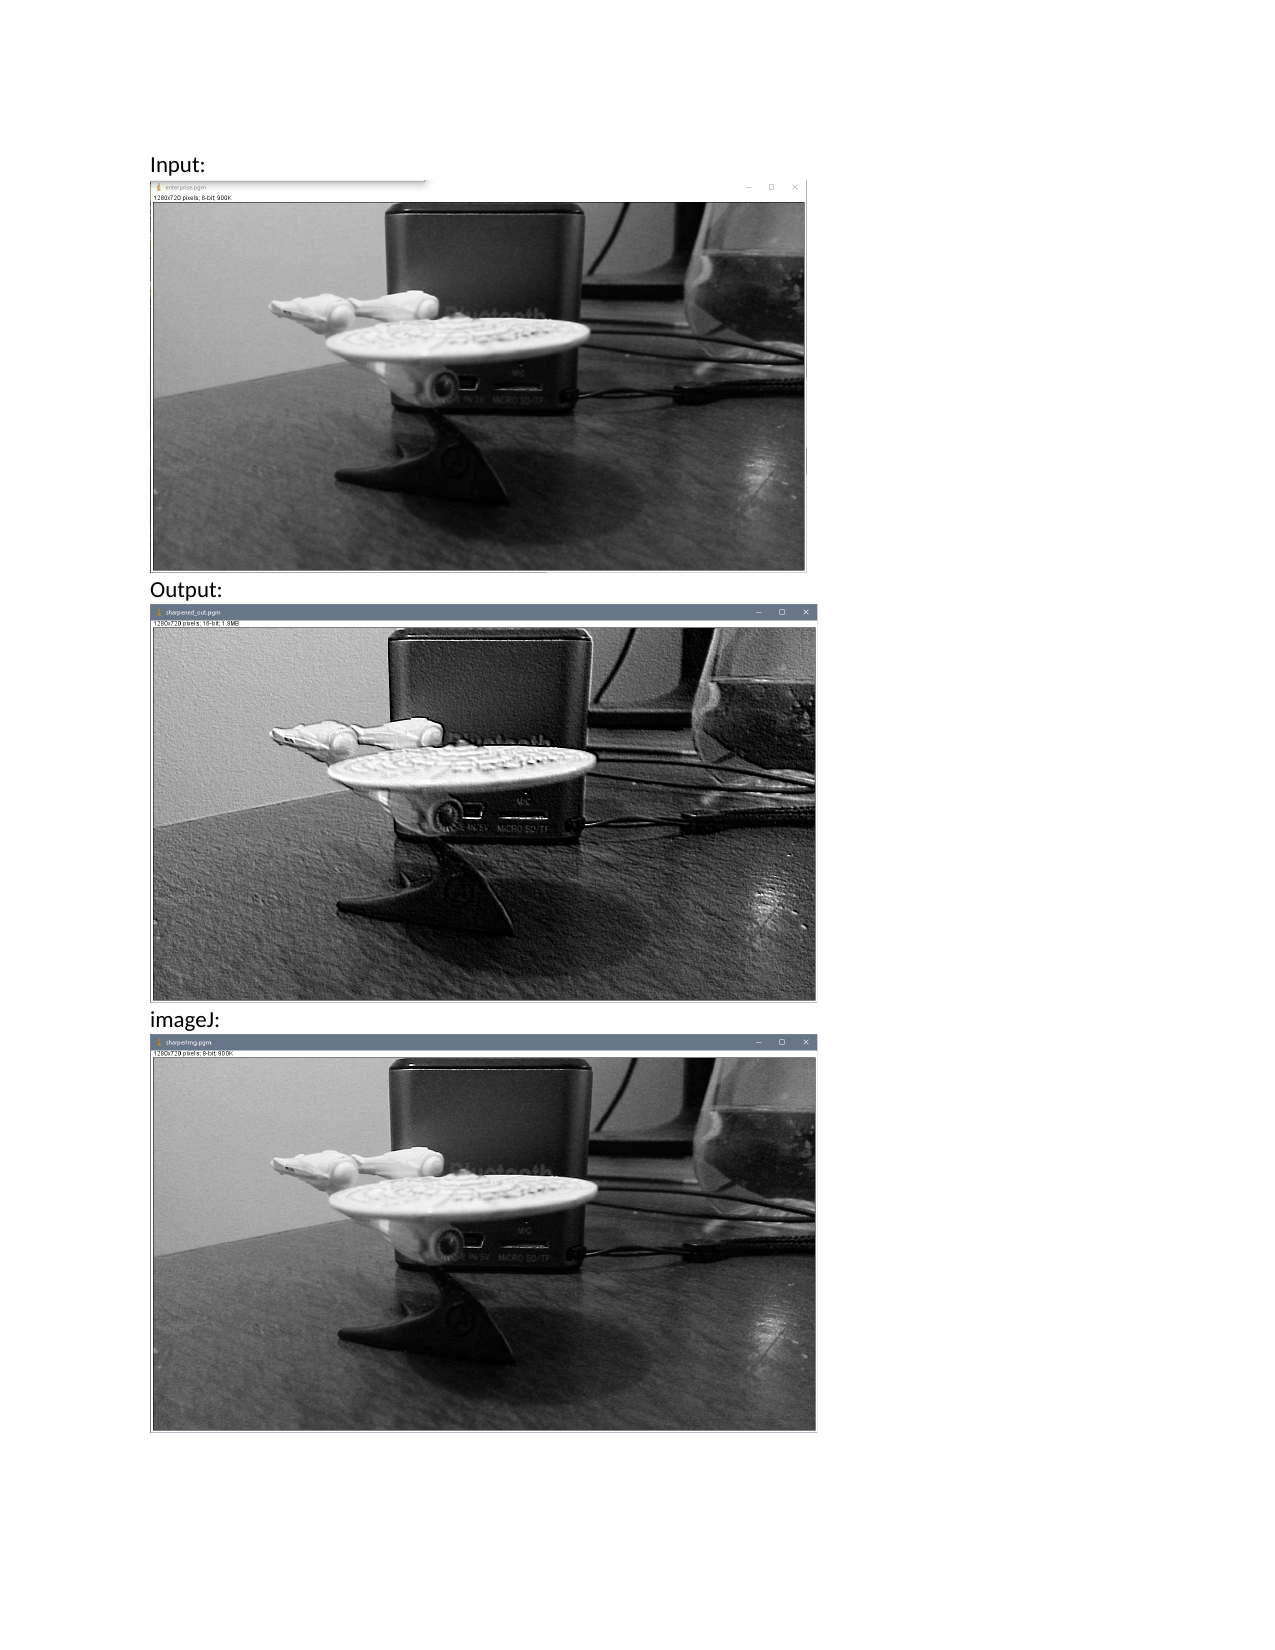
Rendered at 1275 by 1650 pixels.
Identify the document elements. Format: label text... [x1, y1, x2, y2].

text Input: Output: imageJ: [150, 150, 1125, 1433]
